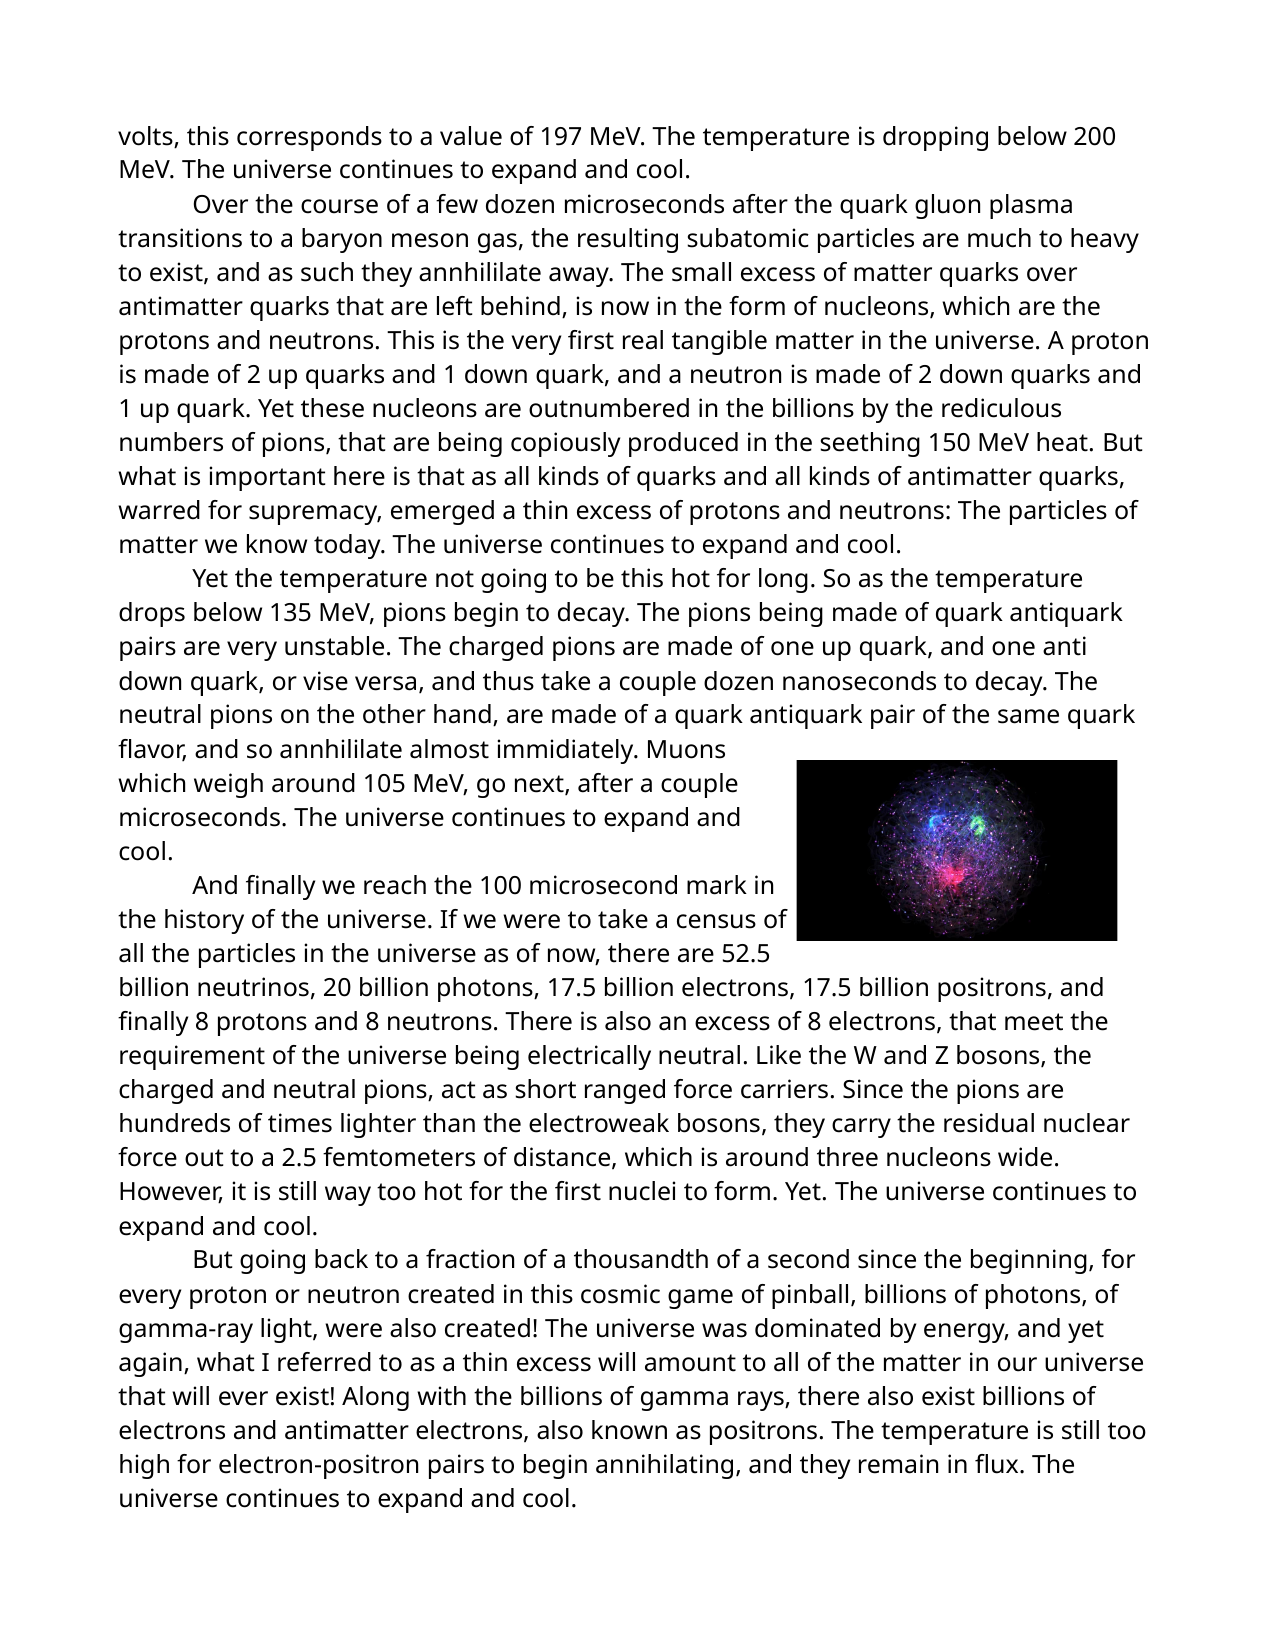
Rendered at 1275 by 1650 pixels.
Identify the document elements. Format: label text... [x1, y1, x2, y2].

text But going back to a fraction of a thousandth of a second since the beginning, for every proton or neutron created in this cosmic game of pinball, billions of photons, of gamma-ray light, were also created! The universe was dominated by energy, and yet again, what I referred to as a thin excess will amount to all of the matter in our universe that will ever exist! Along with the billions of gamma rays, there also exist billions of electrons and antimatter electrons, also known as positrons. The temperature is still too high for electron-positron pairs to begin annihilating, and they remain in flux. The universe continues to expand and cool. [118, 1242, 1157, 1515]
text volts, this corresponds to a value of 197 MeV. The temperature is dropping below 200 MeV. The universe continues to expand and cool. [118, 118, 1157, 186]
picture [796, 760, 1118, 941]
text Yet the temperature not going to be this hot for long. So as the temperature drops below 135 MeV, pions begin to decay. The pions being made of quark antiquark pairs are very unstable. The charged pions are made of one up quark, and one anti down quark, or vise versa, and thus take a couple dozen nanoseconds to decay. The neutral pions on the other hand, are made of a quark antiquark pair of the same quark flavor, and so annhililate almost immidiately. Muons which weigh around 105 MeV, go next, after a couple microseconds. The universe continues to expand and cool. [118, 561, 1157, 867]
text And finally we reach the 100 microsecond mark in the history of the universe. If we were to take a census of all the particles in the universe as of now, there are 52.5 billion neutrinos, 20 billion photons, 17.5 billion electrons, 17.5 billion positrons, and finally 8 protons and 8 neutrons. There is also an excess of 8 electrons, that meet the requirement of the universe being electrically neutral. Like the W and Z bosons, the charged and neutral pions, act as short ranged force carriers. Since the pions are hundreds of times lighter than the electroweak bosons, they carry the residual nuclear force out to a 2.5 femtometers of distance, which is around three nucleons wide. However, it is still way too hot for the first nuclei to form. Yet. The universe continues to expand and cool. [118, 867, 1157, 1242]
text Over the course of a few dozen microseconds after the quark gluon plasma transitions to a baryon meson gas, the resulting subatomic particles are much to heavy to exist, and as such they annhililate away. The small excess of matter quarks over antimatter quarks that are left behind, is now in the form of nucleons, which are the protons and neutrons. This is the very first real tangible matter in the universe. A proton is made of 2 up quarks and 1 down quark, and a neutron is made of 2 down quarks and 1 up quark. Yet these nucleons are outnumbered in the billions by the rediculous numbers of pions, that are being copiously produced in the seething 150 MeV heat. But what is important here is that as all kinds of quarks and all kinds of antimatter quarks, warred for supremacy, emerged a thin excess of protons and neutrons: The particles of matter we know today. The universe continues to expand and cool. [118, 186, 1157, 561]
